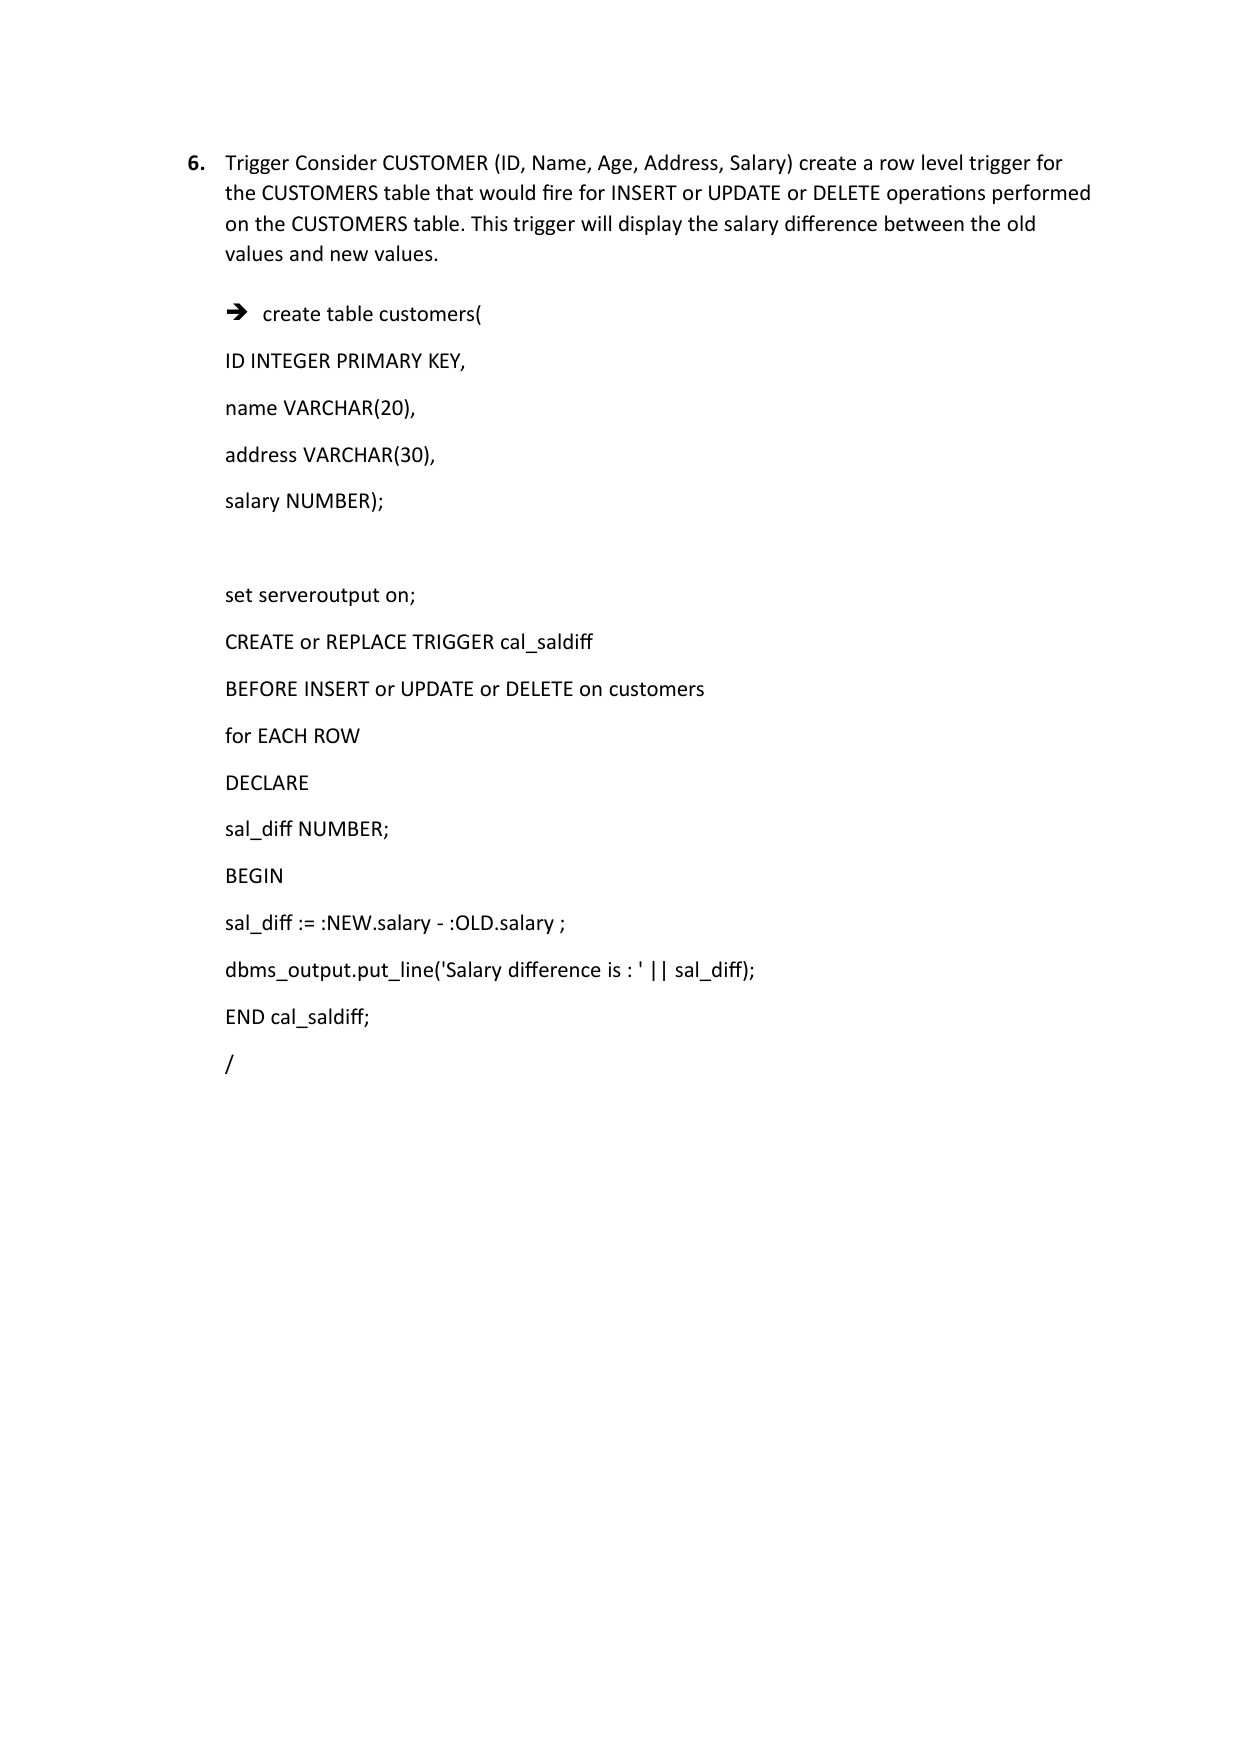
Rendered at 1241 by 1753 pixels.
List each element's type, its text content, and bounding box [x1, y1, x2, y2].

text 6 [187, 148, 199, 176]
text CREATE or REPLACE TRIGGER cal_saldiﬀ [225, 627, 617, 655]
text sal_diﬀ := :NEW.salary - :OLD.salary ; [225, 908, 590, 936]
text set serveroutput on; [225, 580, 440, 608]
text BEFORE INSERT or UPDATE or DELETE on customers [225, 674, 728, 702]
text sal_diﬀ NUMBER; [225, 814, 414, 842]
text address VARCHAR(30), [225, 439, 490, 468]
text for EACH ROW [225, 721, 385, 749]
text create table customers( [262, 299, 507, 327]
text name VARCHAR(20), [225, 393, 490, 421]
text the CUSTOMERS table that would ﬁre for INSERT or UPDATE or DELETE operaꢁons performed [225, 178, 1113, 206]
text BEGIN [225, 861, 309, 889]
text ➔ [225, 300, 262, 326]
text on the CUSTOMERS table. This trigger will display the salary diﬀerence between the old [225, 208, 1113, 237]
text . Trigger Consider CUSTOMER (ID, Name, Age, Address, Salary) create a row level trigger for [199, 148, 1113, 176]
text salary NUMBER); [225, 486, 490, 514]
text ID INTEGER PRIMARY KEY, [225, 346, 490, 374]
text dbms_output.put_line('Salary diﬀerence is : ' || sal_diﬀ); [225, 955, 779, 983]
text DECLARE [225, 767, 334, 796]
text / [225, 1049, 394, 1077]
text values and new values. [225, 238, 1113, 267]
text END cal_saldiﬀ; [225, 1002, 394, 1030]
